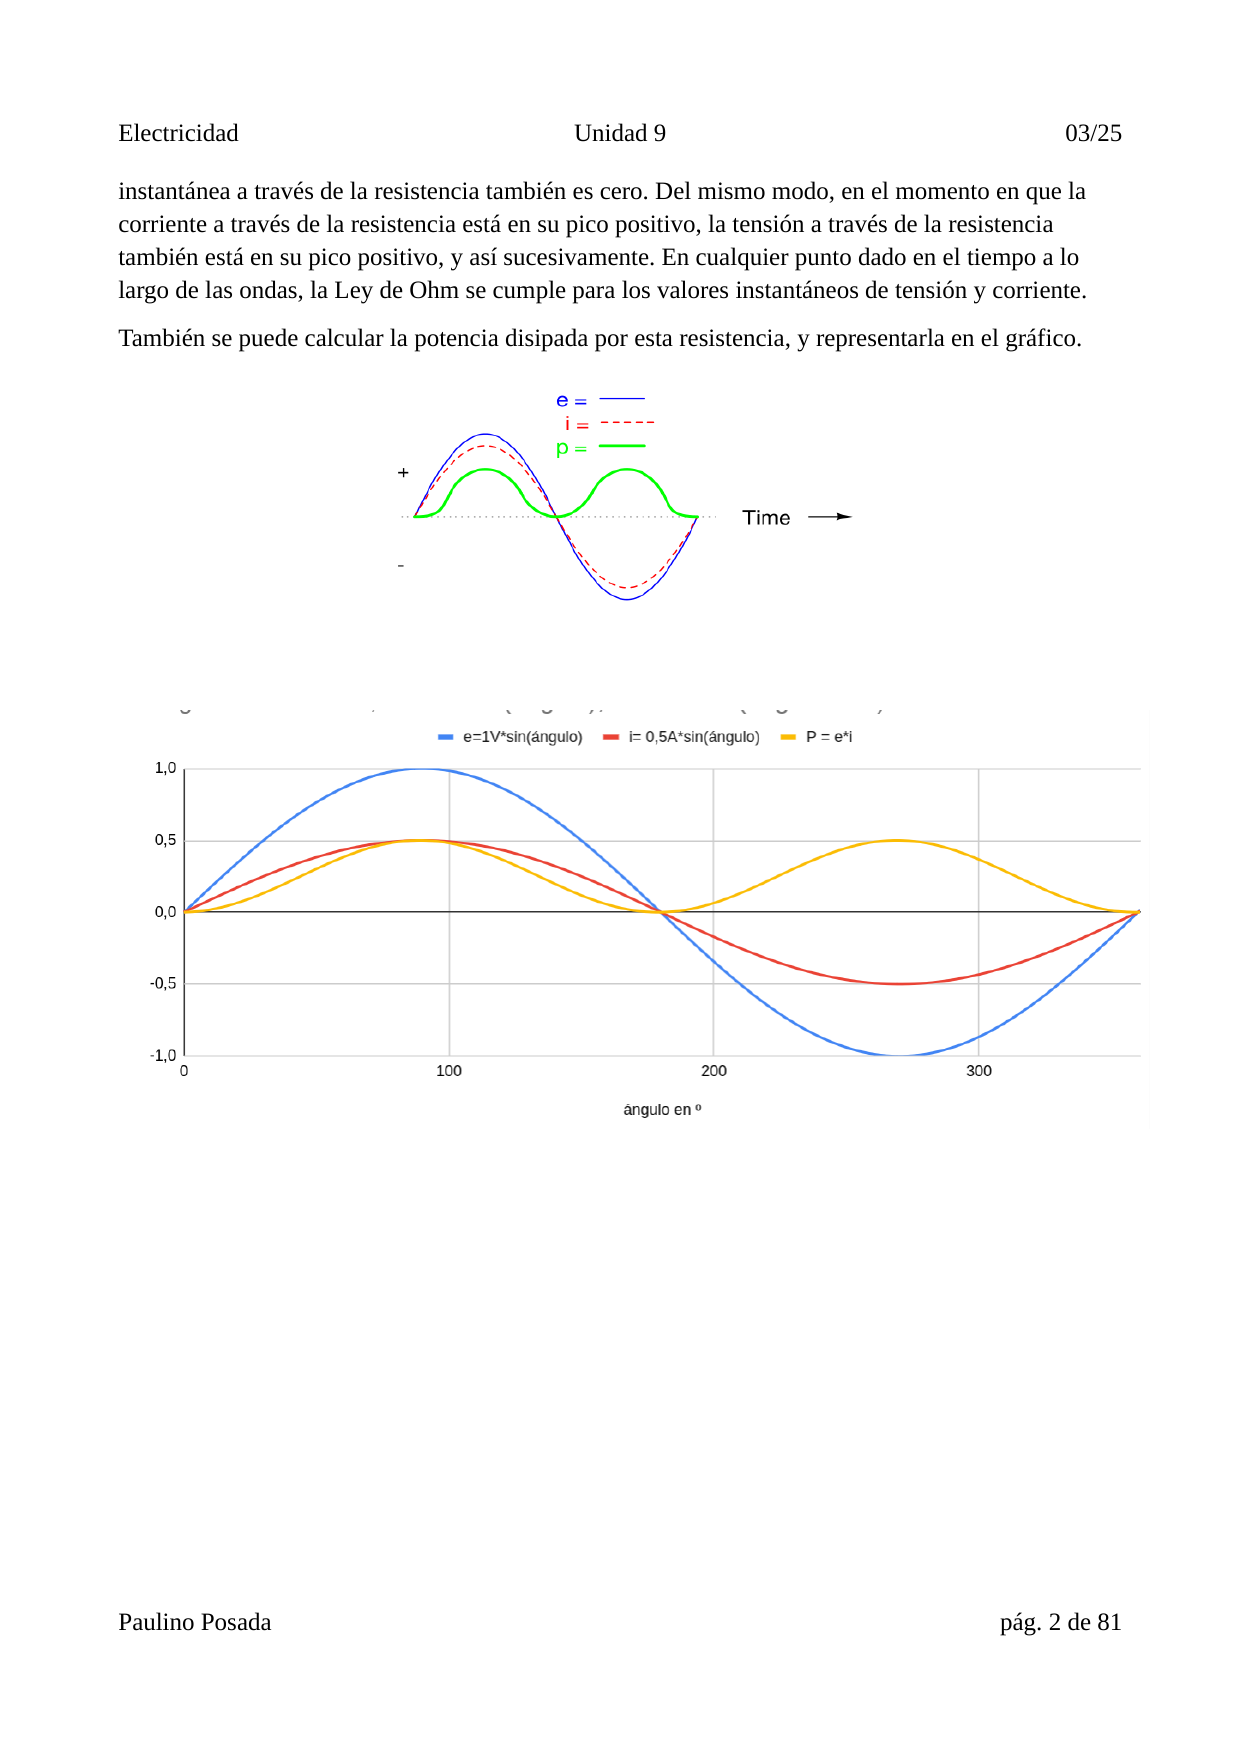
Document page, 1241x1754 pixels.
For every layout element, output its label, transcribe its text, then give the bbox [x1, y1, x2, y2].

text instantánea a través de la resistencia también es cero. Del mismo modo, en el momento en que la corriente a través de la resistencia está en su pico positivo, la tensión a través de la resistencia también está en su pico positivo, y así sucesivamente. En cualquier punto dado en el tiempo a lo largo de las ondas, la Ley de Ohm se cumple para los valores instantáneos de tensión y corriente. [118, 176, 1122, 304]
picture [145, 710, 1150, 1129]
picture [381, 388, 859, 607]
text También se puede calcular la potencia disipada por esta resistencia, y representarla en el gráfico. [118, 323, 1122, 352]
